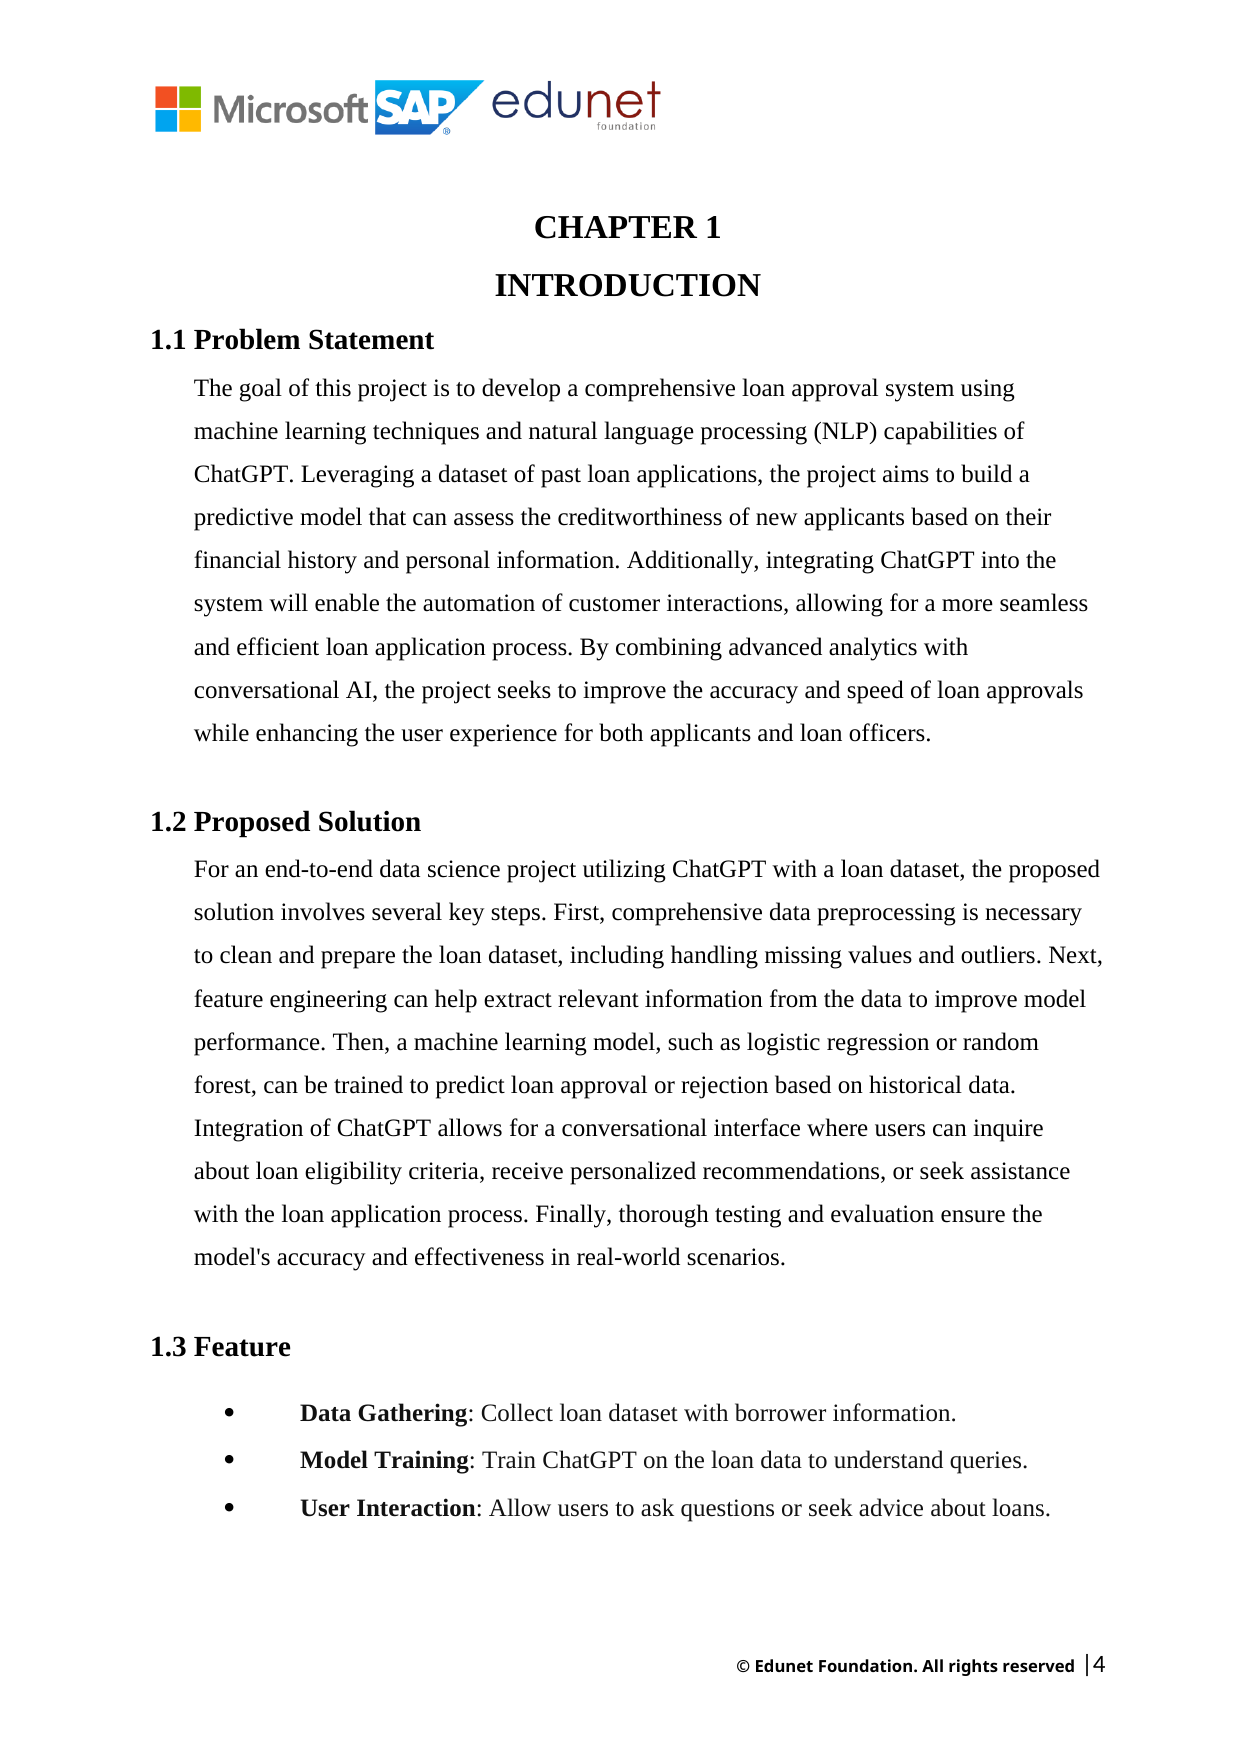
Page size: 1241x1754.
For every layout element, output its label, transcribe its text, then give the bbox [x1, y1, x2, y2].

list Data Gathering: Collect loan dataset with borrower information. [225, 1398, 1107, 1427]
text CHAPTER 1 [150, 207, 1105, 246]
picture [150, 75, 668, 136]
list Problem Statement [150, 322, 1105, 356]
list Model Training: Train ChatGPT on the loan data to understand queries. [225, 1445, 1107, 1474]
list Proposed Solution [150, 804, 1105, 838]
text INTRODUCTION [150, 265, 1105, 303]
list The goal of this project is to develop a comprehensive loan approval system using machine learning techniques and natural language processing (NLP) capabilities of ChatGPT. Leveraging a dataset of past loan applications, the project aims to build a predictive model that can assess the creditworthiness of new applicants based on their financial history and personal information. Additionally, integrating ChatGPT into the system will enable the automation of customer interactions, allowing for a more seamless and efficient loan application process. By combining advanced analytics with conversational AI, the project seeks to improve the accuracy and speed of loan approvals while enhancing the user experience for both applicants and loan officers. [194, 373, 1105, 747]
list Feature [150, 1329, 1105, 1362]
list For an end-to-end data science project utilizing ChatGPT with a loan dataset, the proposed solution involves several key steps. First, comprehensive data preprocessing is necessary to clean and prepare the loan dataset, including handling missing values and outliers. Next, feature engineering can help extract relevant information from the data to improve model performance. Then, a machine learning model, such as logistic regression or random forest, can be trained to predict loan approval or rejection based on historical data. Integration of ChatGPT allows for a conversational interface where users can inquire about loan eligibility criteria, receive personalized recommendations, or seek assistance with the loan application process. Finally, thorough testing and evaluation ensure the model's accuracy and effectiveness in real-world scenarios. [194, 854, 1105, 1271]
list User Interaction: Allow users to ask questions or seek advice about loans. [225, 1493, 1107, 1522]
